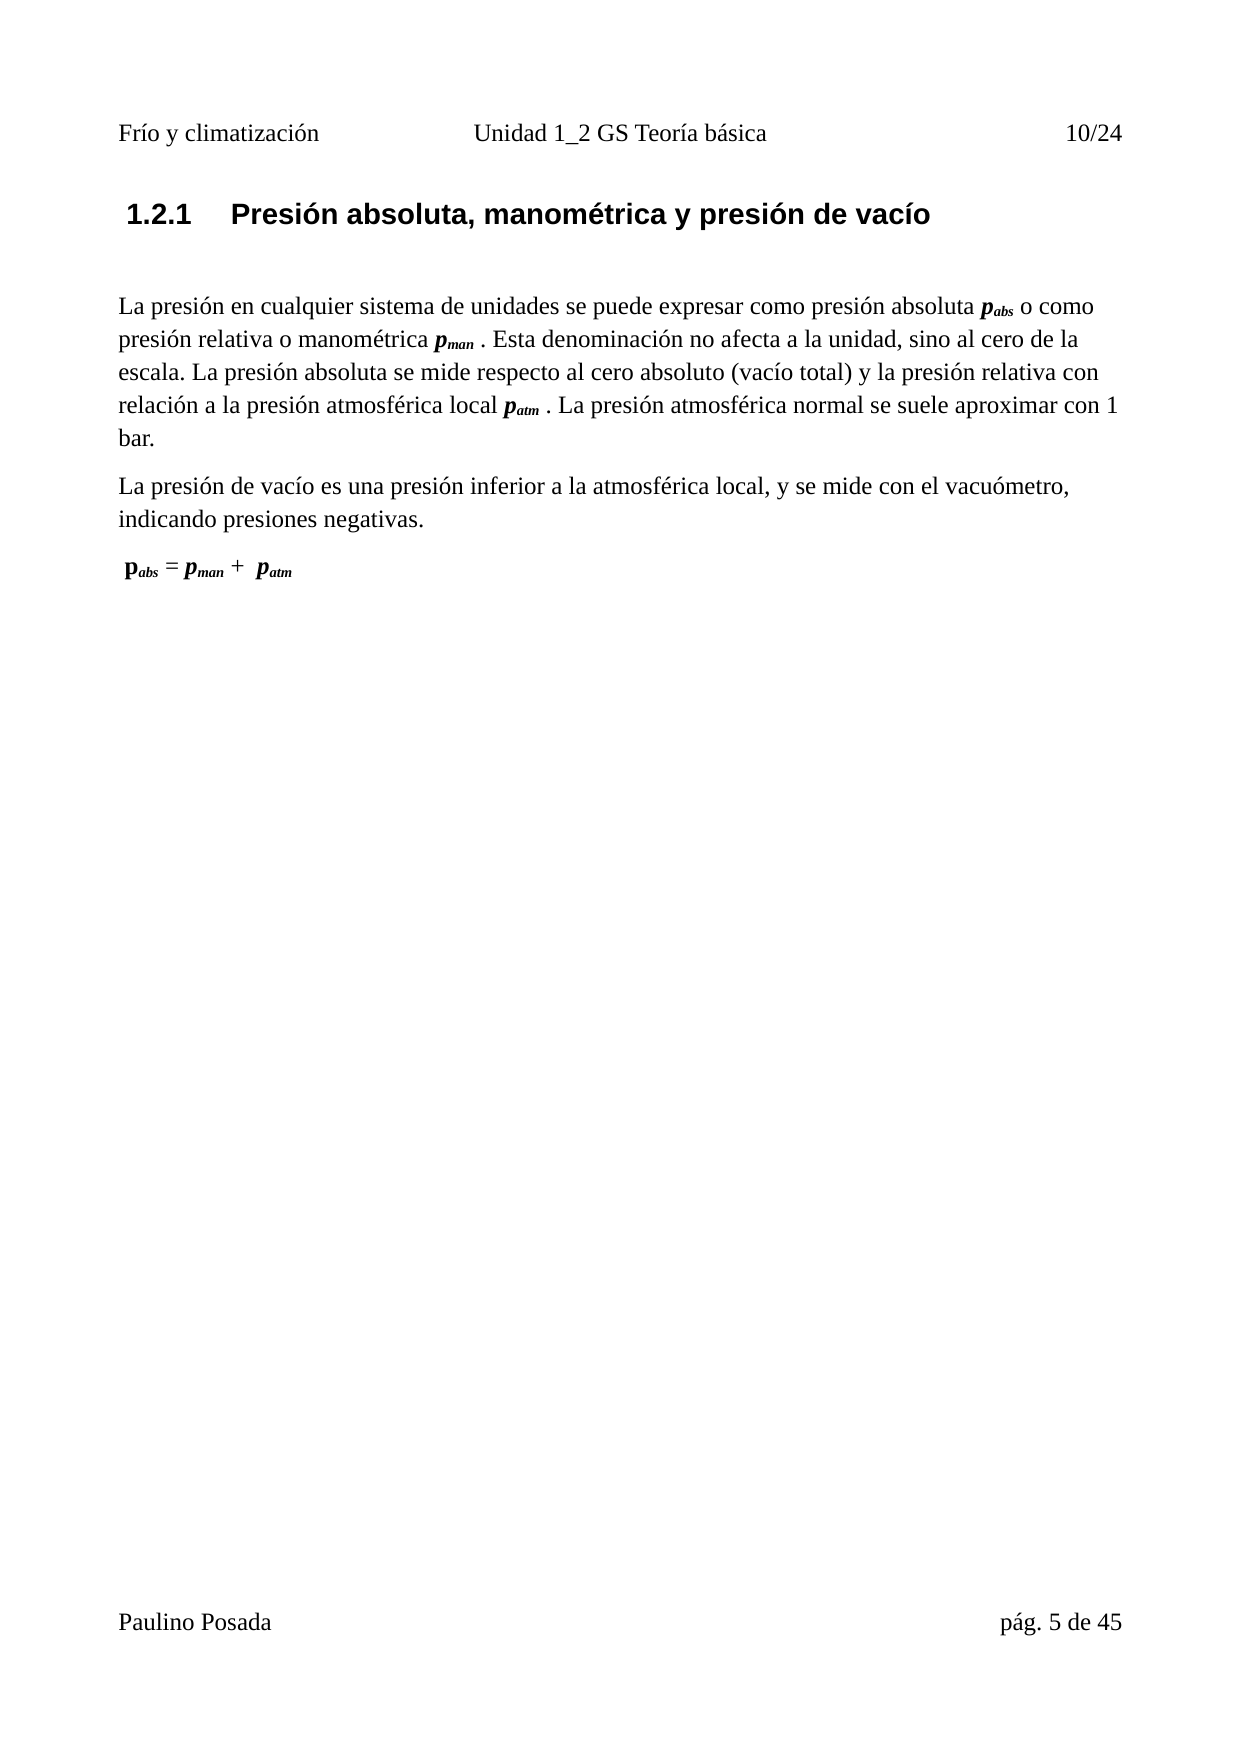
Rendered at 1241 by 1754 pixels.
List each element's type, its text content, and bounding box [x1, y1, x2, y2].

text La presión en cualquier sistema de unidades se puede expresar como presión absoluta pabs o como presión relativa o manométrica pman . Esta denominación no afecta a la unidad, sino al cero de la escala. La presión absoluta se mide respecto al cero absoluto (vacío total) y la presión relativa con relación a la presión atmosférica local patm . La presión atmosférica normal se suele aproximar con 1 bar. [118, 291, 1122, 452]
subtitle Presión absoluta, manométrica y presión de vacío [118, 197, 1122, 231]
text La presión de vacío es una presión inferior a la atmosférica local, y se mide con el vacuómetro, indicando presiones negativas. [118, 471, 1122, 532]
text pabs = pman + patm [118, 551, 1122, 580]
